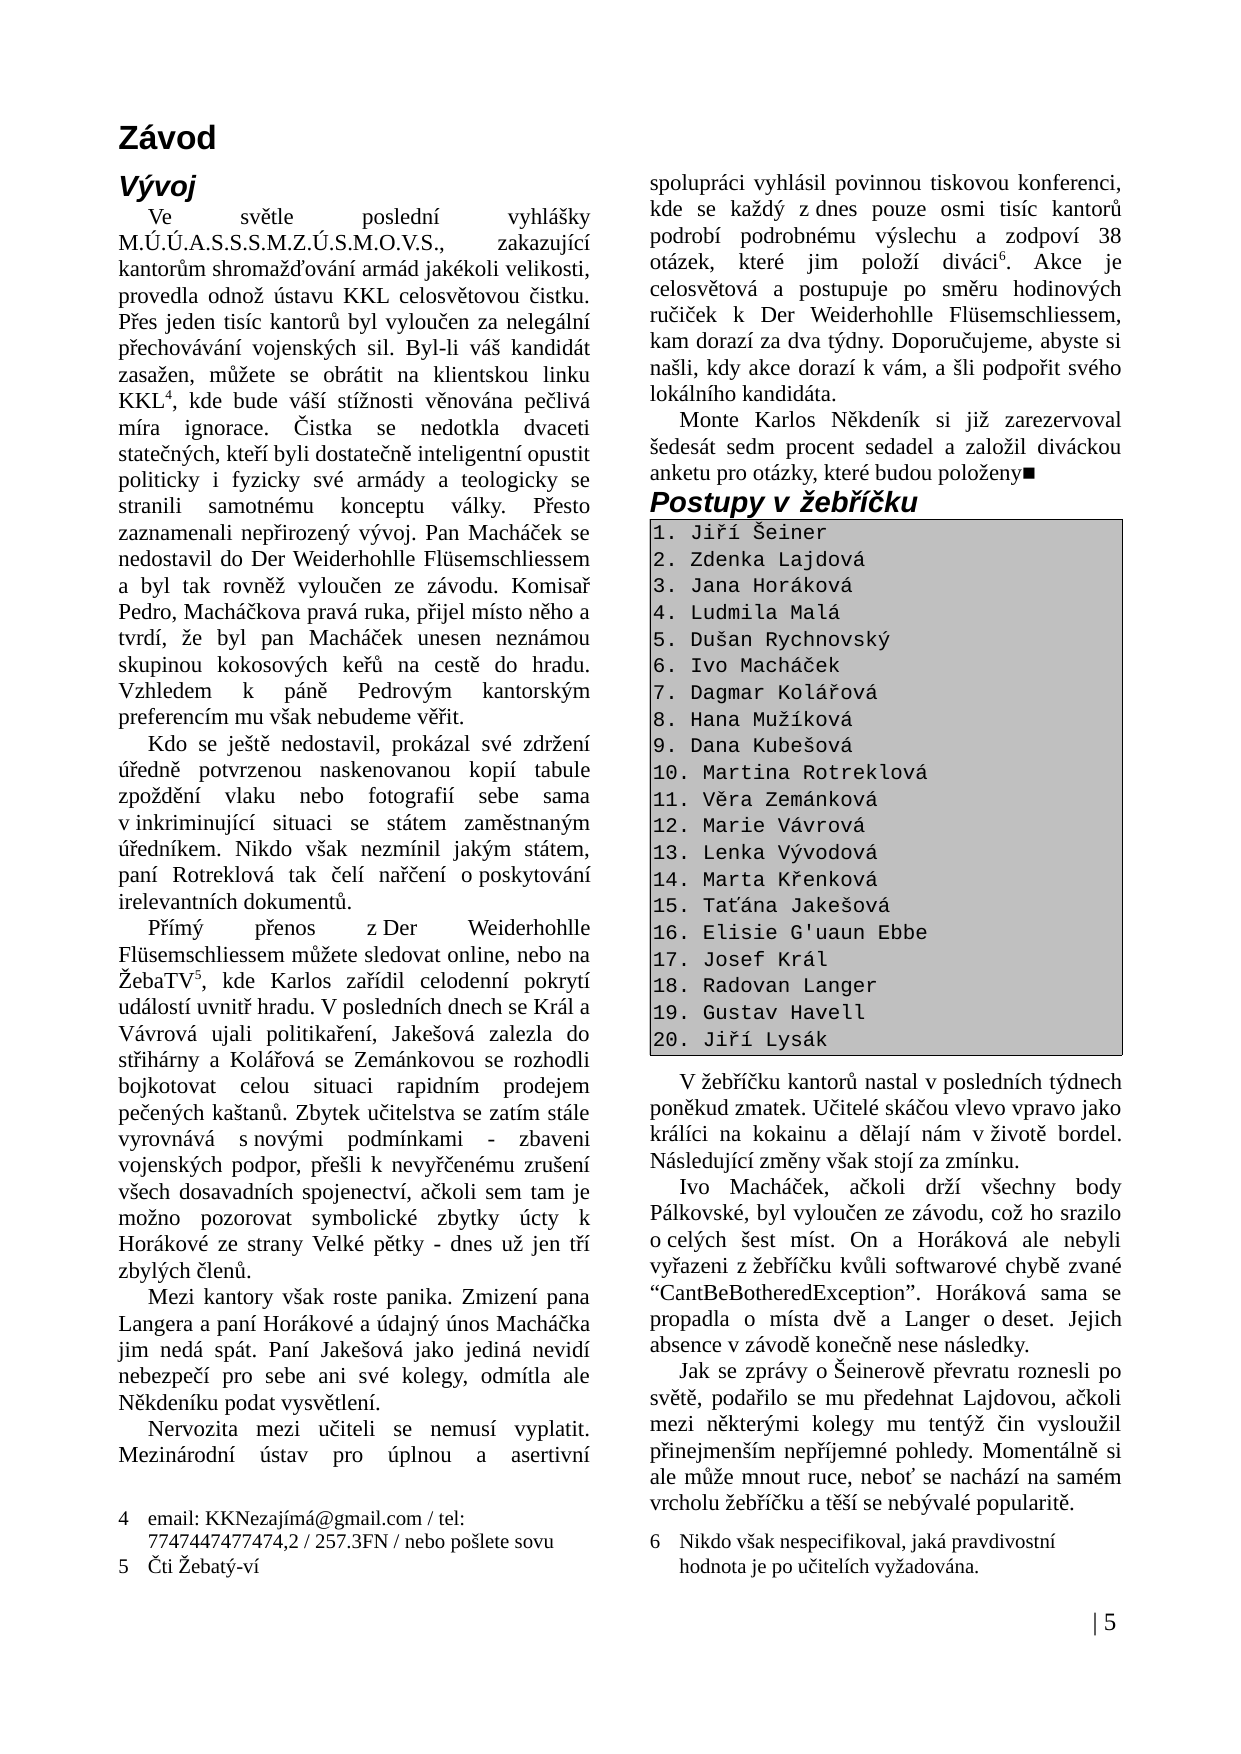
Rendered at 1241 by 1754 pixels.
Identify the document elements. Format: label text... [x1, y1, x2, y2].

text Ve světle poslední vyhlášky M.Ú.Ú.A.S.S.S.M.Z.Ú.S.M.O.V.S., zakazující kantorům shromažďování armád jakékoli velikosti, provedla odnož ústavu KKL celosvětovou čistku. Přes jeden tisíc kantorů byl vyloučen za nelegální přechovávání vojenských sil. Byl-li váš kandidát zasažen, můžete se obrátit na klientskou linku KKL, kde bude váší stížnosti věnována pečlivá míra ignorace. Čistka se nedotkla dvaceti statečných, kteří byli dostatečně inteligentní opustit politicky i fyzicky své armády a teologicky se stranili samotnému konceptu války. Přesto zaznamenali nepřirozený vývoj. Pan Macháček se nedostavil do Der Weiderhohlle Flüsemschliessem a byl tak rovněž vyloučen ze závodu. Komisař Pedro, Macháčkova pravá ruka, přijel místo něho a tvrdí, že byl pan Macháček unesen neznámou skupinou kokosových keřů na cestě do hradu. Vzhledem k páně Pedrovým kantorským preferencím mu však nebudeme věřit. [118, 203, 591, 730]
text Mezi kantory však roste panika. Zmizení pana Langera a paní Horákové a údajný únos Macháčka jim nedá spát. Paní Jakešová jako jediná nevidí nebezpečí pro sebe ani své kolegy, odmítla ale Někdeníku podat vysvětlení. [118, 1283, 591, 1415]
text 6. Ivo Macháček [651, 652, 1122, 679]
text 11. Věra Zemánková [651, 786, 1122, 812]
subtitle Postupy v žebříčku [649, 485, 1122, 519]
text 18. Radovan Langer [651, 972, 1122, 999]
text Kdo se ještě nedostavil, prokázal své zdržení úředně potvrzenou naskenovanou kopií tabule zpoždění vlaku nebo fotografií sebe sama v inkriminující situaci se státem zaměstnaným úředníkem. Nikdo však nezmínil jakým státem, paní Rotreklová tak čelí nařčení o poskytování irelevantních dokumentů. [118, 730, 591, 914]
text spolupráci vyhlásil povinnou tiskovou konferenci, kde se každý z dnes pouze osmi tisíc kantorů podrobí podrobnému výslechu a zodpoví 38 otázek, které jim položí diváci. Akce je celosvětová a postupuje po směru hodinových ručiček k Der Weiderhohlle Flüsemschliessem, kam dorazí za dva týdny. Doporučujeme, abyste si našli, kdy akce dorazí k vám, a šli podpořit svého lokálního kandidáta. [649, 169, 1122, 406]
text 19. Gustav Havell [651, 999, 1122, 1026]
text 1. Jiří Šeiner [651, 520, 1122, 546]
text 10. Martina Rotreklová [651, 759, 1122, 786]
subtitle Vývoj [118, 169, 591, 203]
text Monte Karlos Někdeník si již zarezervoval šedesát sedm procent sedadel a založil diváckou anketu pro otázky, které budou položeny■ [649, 406, 1122, 485]
text 9. Dana Kubešová [651, 732, 1122, 759]
text Přímý přenos z Der Weiderhohlle Flüsemschliessem můžete sledovat online, nebo na ŽebaTV, kde Karlos zařídil celodenní pokrytí událostí uvnitř hradu. V posledních dnech se Král a Vávrová ujali politikaření, Jakešová zalezla do střihárny a Kolářová se Zemánkovou se rozhodli bojkotovat celou situaci rapidním prodejem pečených kaštanů. Zbytek učitelstva se zatím stále vyrovnává s novými podmínkami - zbaveni vojenských podpor, přešli k nevyřčenému zrušení všech dosavadních spojenectví, ačkoli sem tam je možno pozorovat symbolické zbytky úcty k Horákové ze strany Velké pětky - dnes už jen tří zbylých členů. [118, 914, 591, 1283]
text 12. Marie Vávrová [651, 812, 1122, 839]
text 14. Marta Křenková [651, 866, 1122, 892]
text Nervozita mezi učiteli se nemusí vyplatit. Mezinárodní ústav pro úplnou a asertivní [118, 1415, 591, 1468]
text 3. Jana Horáková [651, 572, 1122, 599]
text 17. Josef Král [651, 946, 1122, 972]
text 7. Dagmar Kolářová [651, 679, 1122, 706]
text 4. Ludmila Malá [651, 599, 1122, 626]
text 2. Zdenka Lajdová [651, 546, 1122, 572]
text Čti Žebatý-ví [118, 1553, 591, 1578]
text 8. Hana Mužíková [651, 706, 1122, 732]
text V žebříčku kantorů nastal v posledních týdnech poněkud zmatek. Učitelé skáčou vlevo vpravo jako králíci na kokainu a dělají nám v životě bordel. Následující změny však stojí za zmínku. [649, 1068, 1122, 1173]
text Nikdo však nespecifikoval, jaká pravdivostní hodnota je po učitelích vyžadována. [649, 1529, 1122, 1578]
text email: KKNezajímá@gmail.com / tel: 7747447477474,2 / 257.3FN / nebo pošlete sovu [118, 1505, 591, 1553]
subtitle Závod [118, 118, 1122, 157]
text 13. Lenka Vývodová [651, 839, 1122, 866]
text 16. Elisie G'uaun Ebbe [651, 919, 1122, 946]
text 20. Jiří Lysák [651, 1026, 1122, 1055]
text 5. Dušan Rychnovský [651, 626, 1122, 652]
text Jak se zprávy o Šeinerově převratu roznesli po světě, podařilo se mu předehnat Lajdovou, ačkoli mezi některými kolegy mu tentýž čin vysloužil přinejmenším nepříjemné pohledy. Momentálně si ale může mnout ruce, neboť se nachází na samém vrcholu žebříčku a těší se nebývalé popularitě. [649, 1358, 1122, 1516]
text 15. Taťána Jakešová [651, 892, 1122, 919]
text Ivo Macháček, ačkoli drží všechny body Pálkovské, byl vyloučen ze závodu, což ho srazilo o celých šest míst. On a Horáková ale nebyli vyřazeni z žebříčku kvůli softwarové chybě zvané “CantBeBotheredException”. Horáková sama se propadla o místa dvě a Langer o deset. Jejich absence v závodě konečně nese následky. [649, 1173, 1122, 1358]
